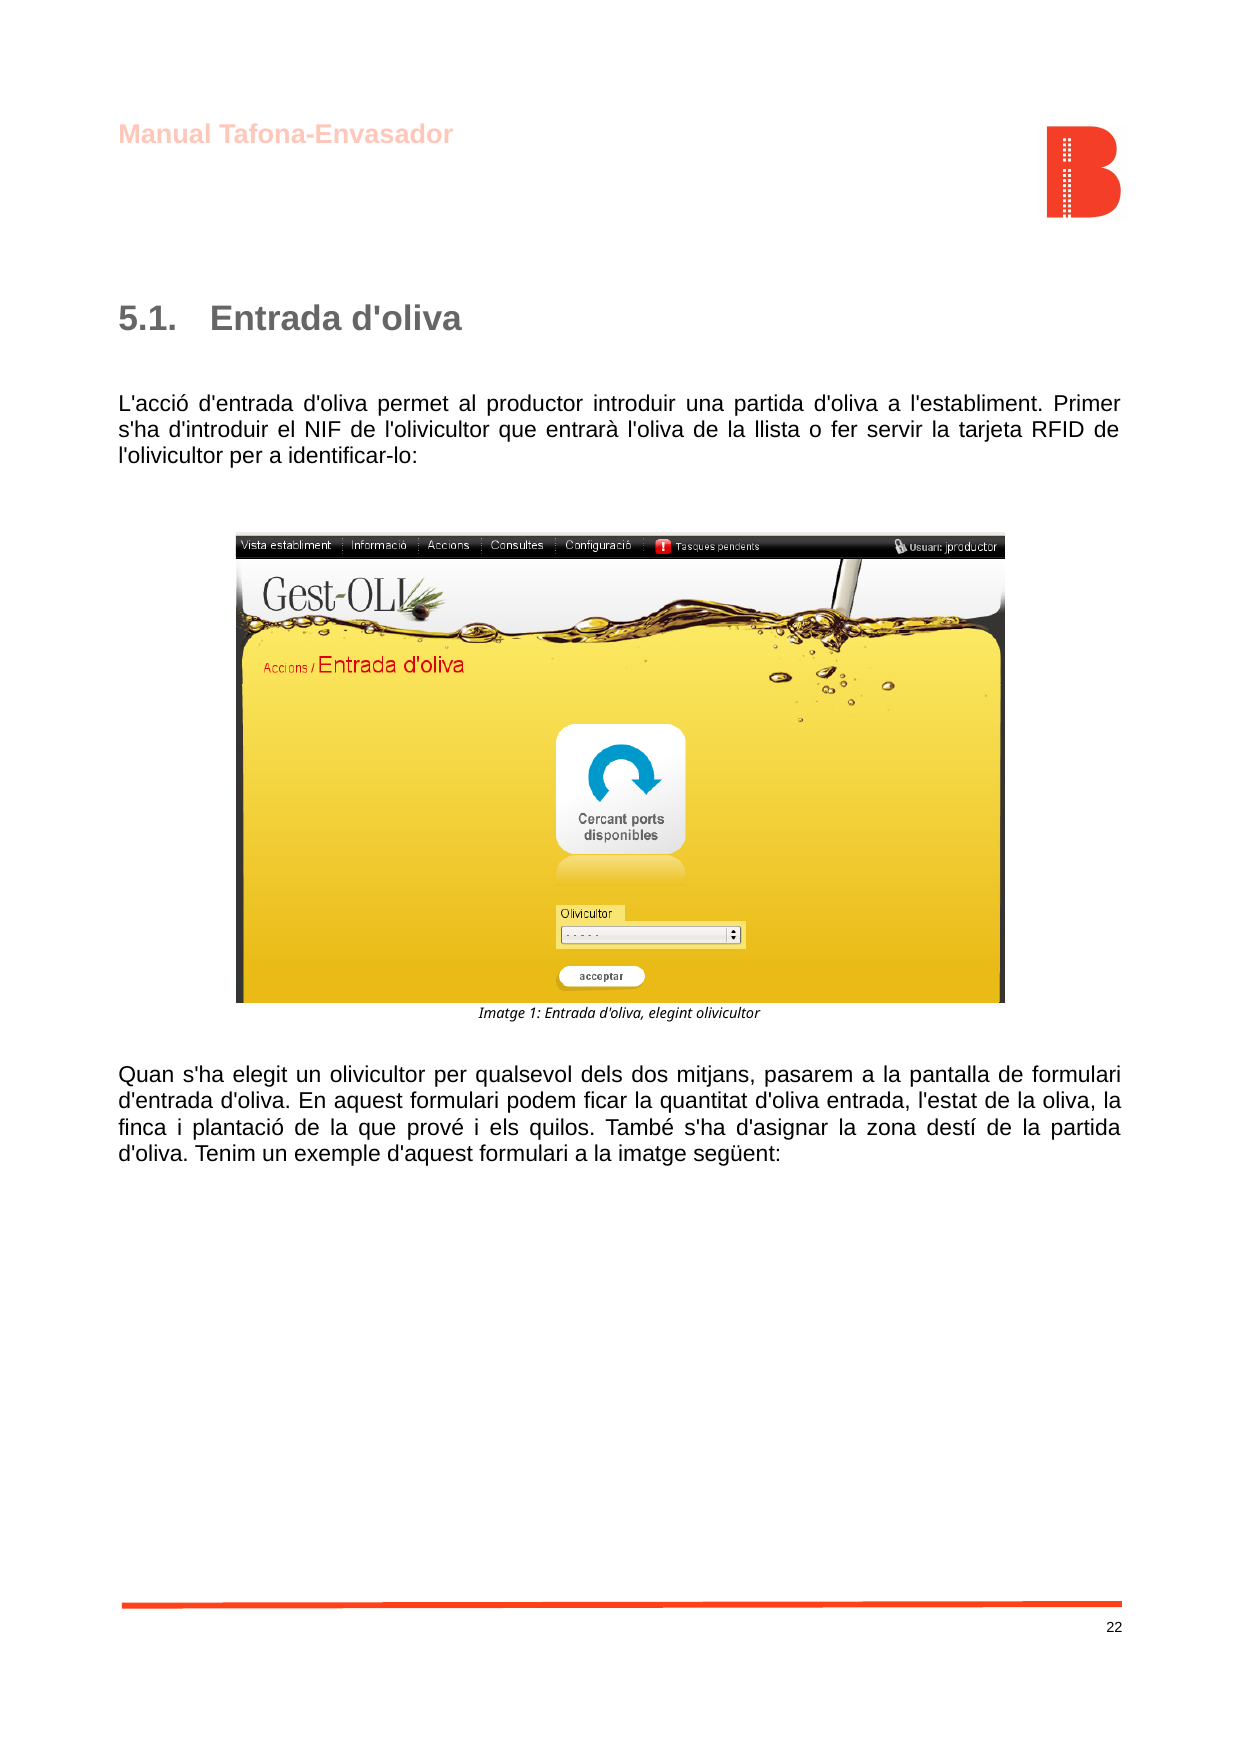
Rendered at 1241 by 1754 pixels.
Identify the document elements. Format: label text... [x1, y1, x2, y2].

picture [235, 532, 1005, 1003]
text Quan s'ha elegit un olivicultor per qualsevol dels dos mitjans, pasarem a la pantalla de formulari d'entrada d'oliva. En aquest formulari podem ficar la quantitat d'oliva entrada, l'estat de la oliva, la finca i plantació de la que prové i els quilos. També s'ha d'asignar la zona destí de la partida d'oliva. Tenim un exemple d'aquest formulari a la imatge següent: [118, 1061, 1122, 1167]
subtitle Entrada d'oliva [118, 298, 1122, 338]
picture [1036, 124, 1130, 221]
text Imatge 1: Entrada d'oliva, elegint olivicultor [236, 1003, 1005, 1022]
text L'acció d'entrada d'oliva permet al productor introduir una partida d'oliva a l'establiment. Primer s'ha d'introduir el NIF de l'olivicultor que entrarà l'oliva de la llista o fer servir la tarjeta RFID de l'olivicultor per a identificar-lo: [118, 390, 1122, 469]
